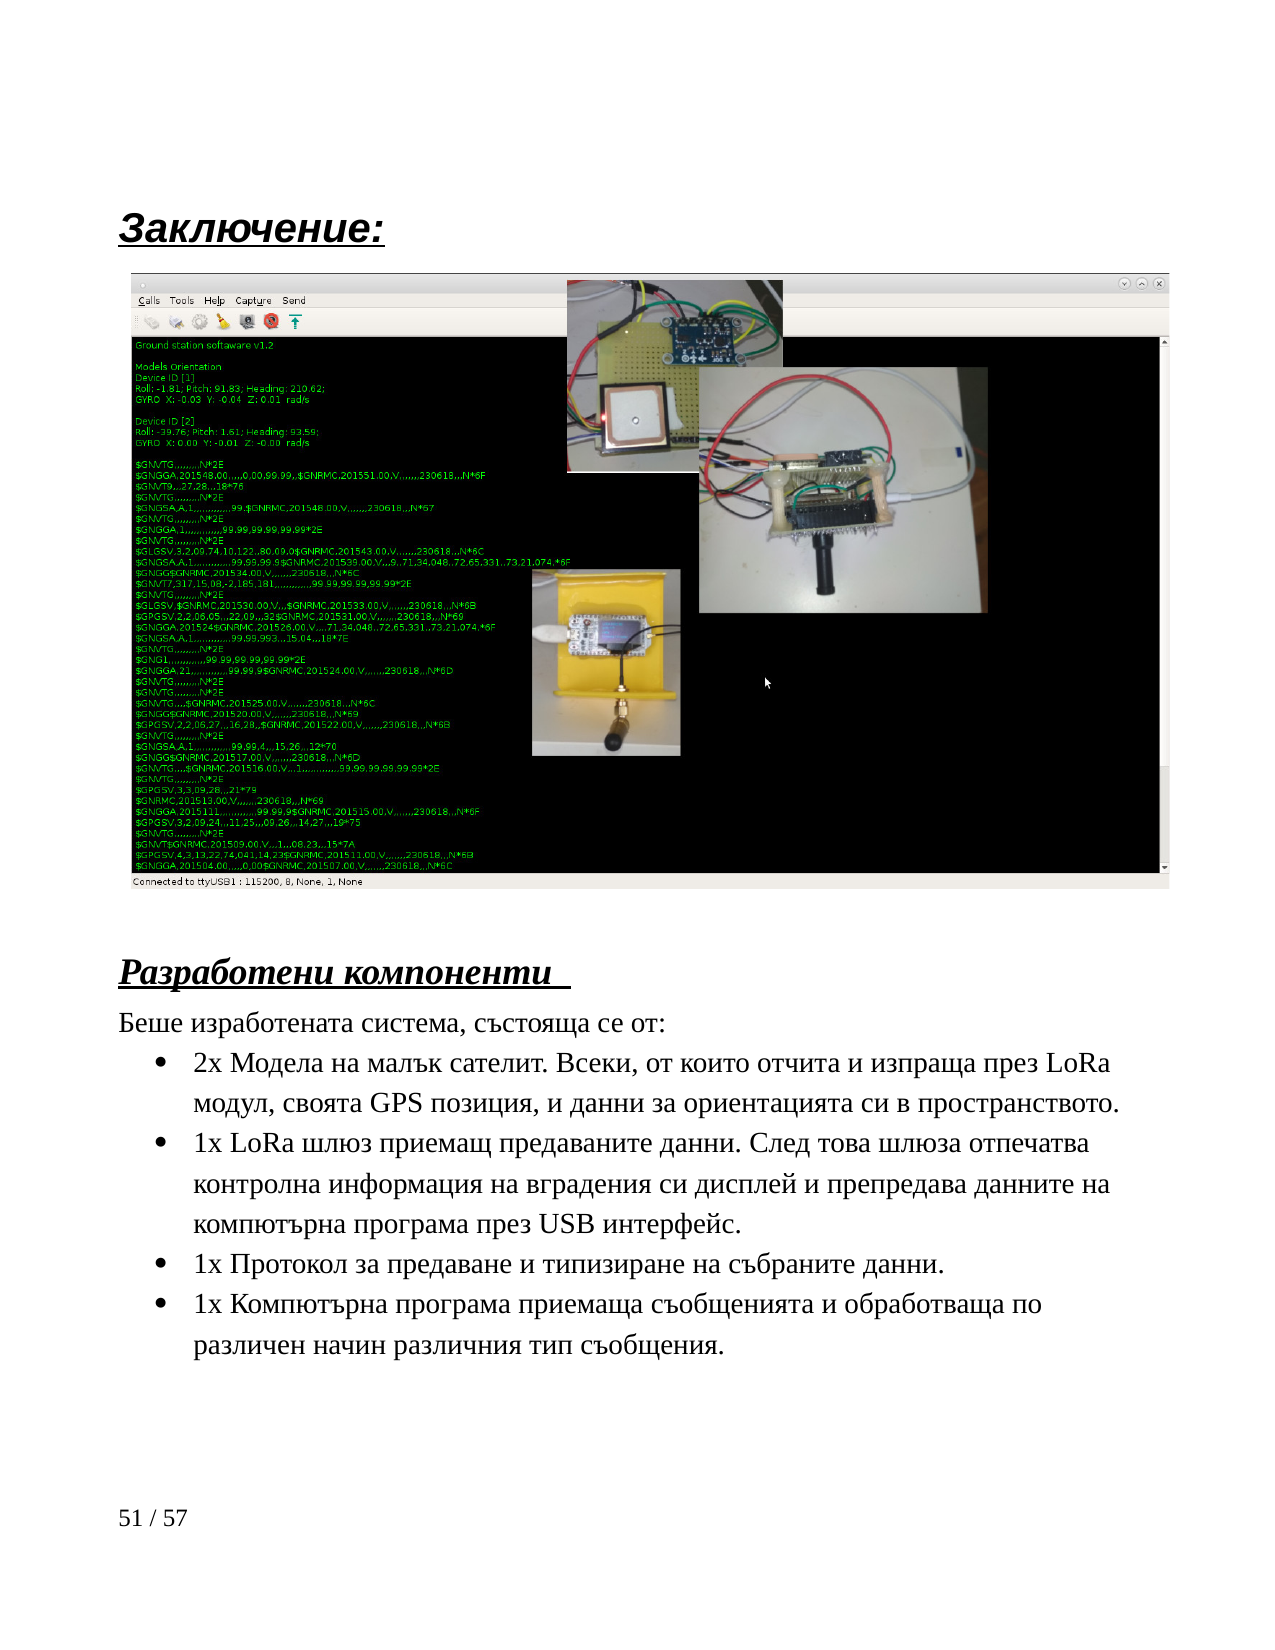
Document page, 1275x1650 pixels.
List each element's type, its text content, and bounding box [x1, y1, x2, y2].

subtitle Разработени компоненти [118, 949, 1157, 992]
list 1х Компютърна програма приемаща съобщенията и обработваща по различен начин различния тип съобщения. [156, 1287, 1157, 1361]
list 1х LoRa шлюз приемащ предаваните данни. След това шлюза отпечатва контролна информация на вградения си дисплей и препредава данните на компютърна програма през USB интерфейс. [156, 1126, 1157, 1240]
list 1х Протокол за предаване и типизиране на събраните данни. [156, 1246, 1157, 1280]
text Беше изработената система, състояща се от: [118, 1005, 1157, 1038]
picture [131, 273, 1170, 889]
list 2х Модела на малък сателит. Всеки, от които отчита и изпраща през LoRa модул, своята GPS позиция, и данни за ориентацията си в пространството. [156, 1045, 1157, 1119]
subtitle Заключение: [118, 203, 1157, 251]
